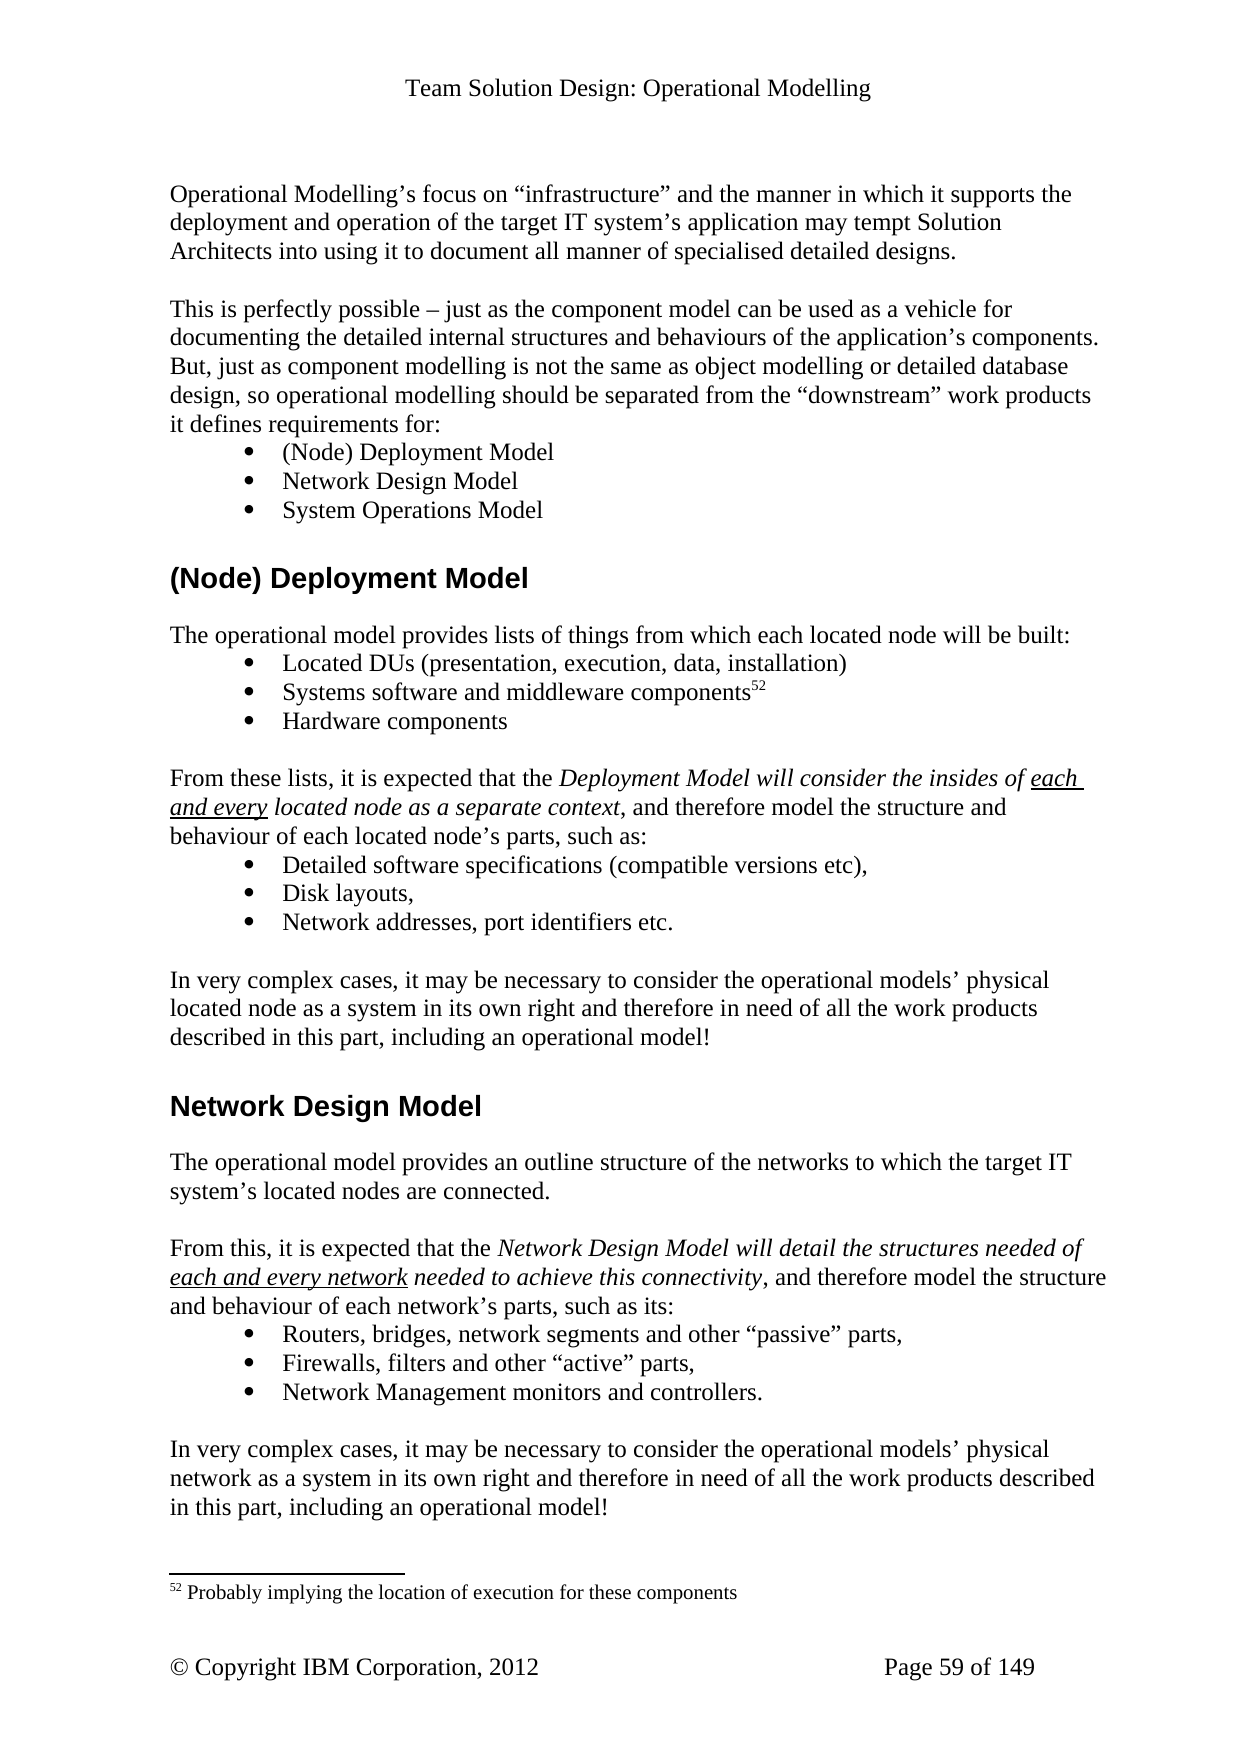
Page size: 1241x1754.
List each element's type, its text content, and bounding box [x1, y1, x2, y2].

list System Operations Model [244, 495, 1107, 524]
text From these lists, it is expected that the Deployment Model will consider the insides of each and every located node as a separate context, and therefore model the structure and behaviour of each located node’s parts, such as: [169, 763, 1107, 850]
subtitle (Node) Deployment Model [169, 561, 1107, 595]
list Disk layouts, [244, 878, 1107, 907]
text The operational model provides an outline structure of the networks to which the target IT system’s located nodes are connected. [169, 1147, 1107, 1204]
list Network Management monitors and controllers. [244, 1377, 1107, 1406]
text This is perfectly possible – just as the component model can be used as a vehicle for documenting the detailed internal structures and behaviours of the application’s components. But, just as component modelling is not the same as object modelling or detailed database design, so operational modelling should be separated from the “downstream” work products it defines requirements for: [169, 294, 1107, 437]
list Hardware components [244, 706, 1107, 735]
list Routers, bridges, network segments and other “passive” parts, [244, 1319, 1107, 1348]
list Network addresses, port identifiers etc. [244, 907, 1107, 936]
list Probably implying the location of execution for these components [169, 1580, 1107, 1604]
text In very complex cases, it may be necessary to consider the operational models’ physical located node as a system in its own right and therefore in need of all the work products described in this part, including an operational model! [169, 965, 1107, 1051]
list (Node) Deployment Model [244, 437, 1107, 466]
subtitle Network Design Model [169, 1088, 1107, 1122]
list Firewalls, filters and other “active” parts, [244, 1348, 1107, 1377]
list Systems software and middleware components [244, 677, 1107, 706]
list Located DUs (presentation, execution, data, installation) [244, 648, 1107, 677]
list Detailed software specifications (compatible versions etc), [244, 850, 1107, 878]
text From this, it is expected that the Network Design Model will detail the structures needed of each and every network needed to achieve this connectivity, and therefore model the structure and behaviour of each network’s parts, such as its: [169, 1233, 1107, 1319]
text The operational model provides lists of things from which each located node will be built: [169, 620, 1107, 648]
text In very complex cases, it may be necessary to consider the operational models’ physical network as a system in its own right and therefore in need of all the work products described in this part, including an operational model! [169, 1434, 1107, 1521]
text Operational Modelling’s focus on “infrastructure” and the manner in which it supports the deployment and operation of the target IT system’s application may tempt Solution Architects into using it to document all manner of specialised detailed designs. [169, 179, 1107, 265]
list Network Design Model [244, 466, 1107, 495]
